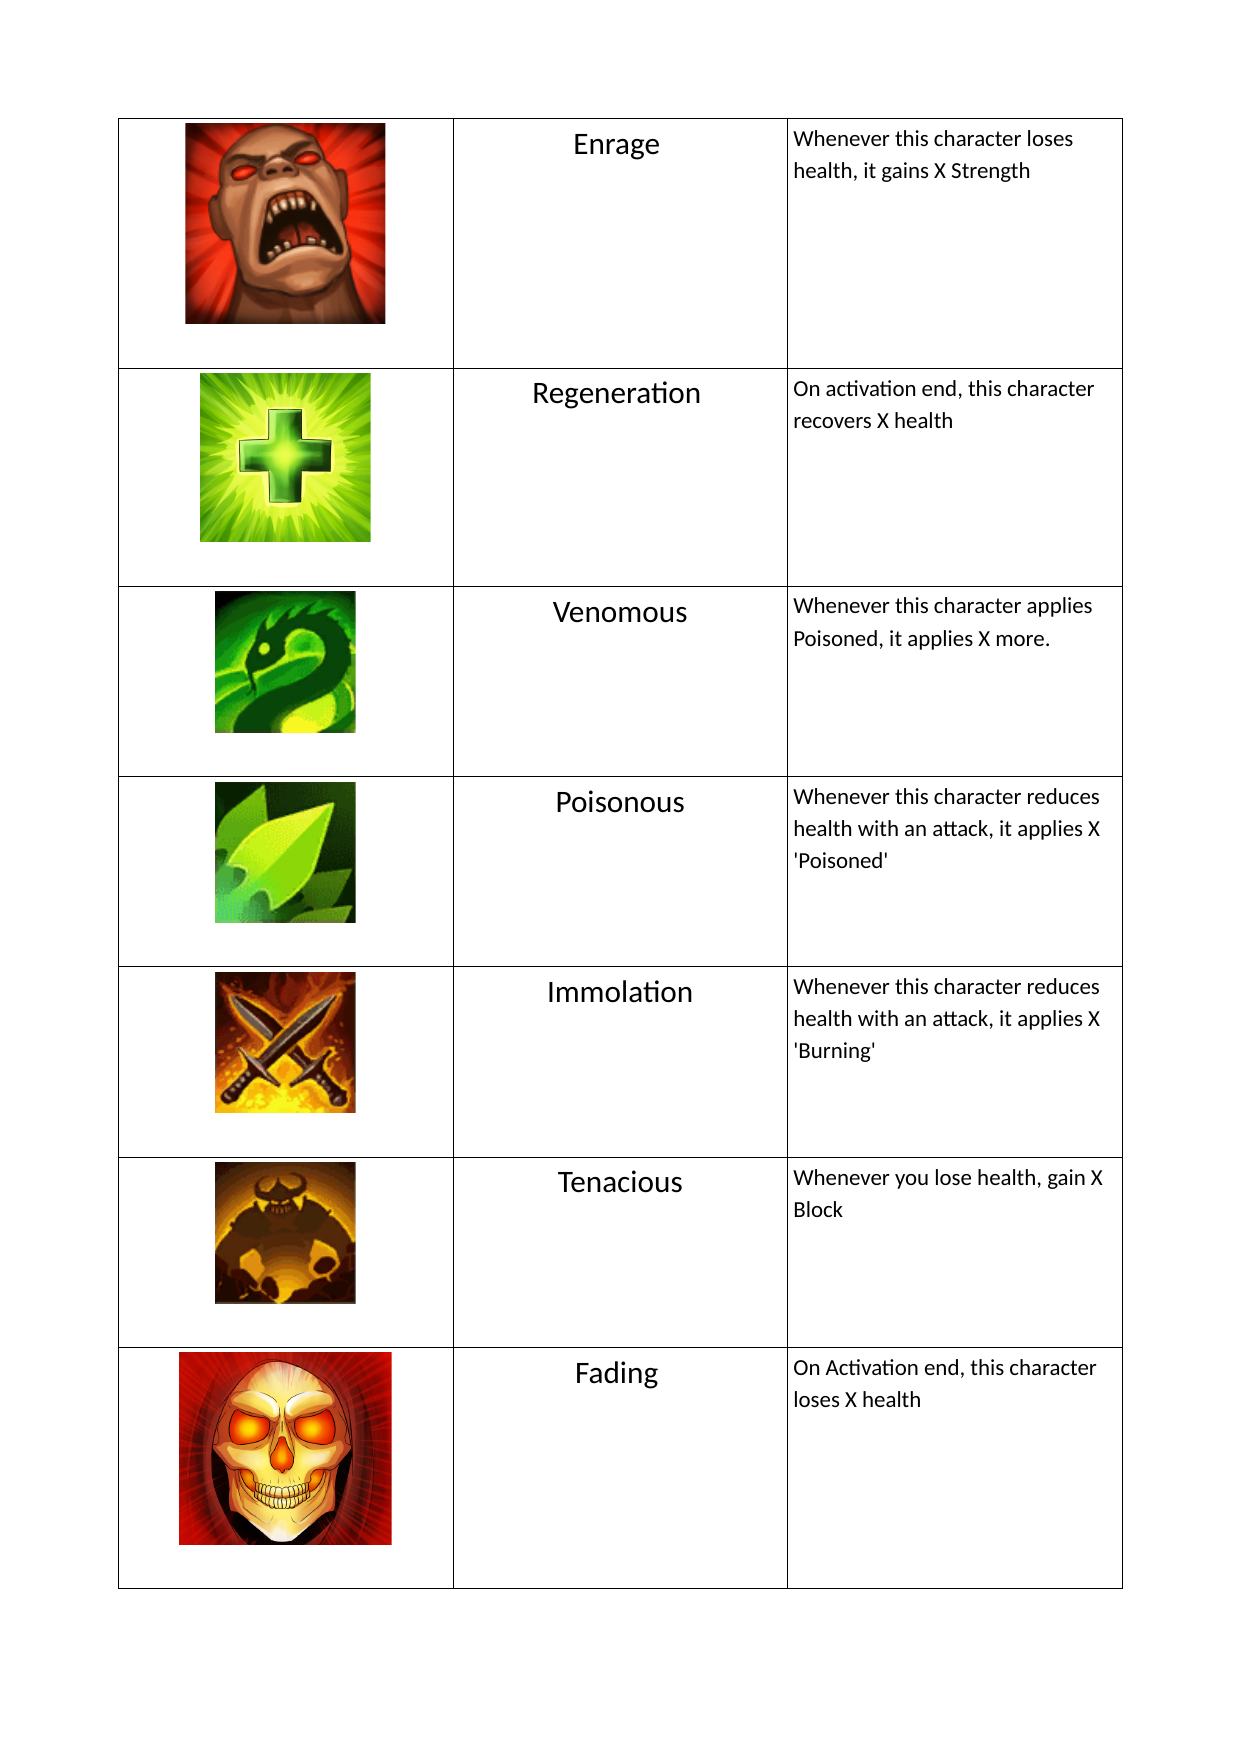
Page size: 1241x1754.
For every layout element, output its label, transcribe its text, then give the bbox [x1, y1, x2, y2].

table_cell [119, 587, 453, 776]
picture [200, 373, 371, 542]
table_cell [119, 1158, 453, 1347]
table_cell Whenever this character reduces health with an attack, it applies X 'Burning' [788, 967, 1122, 1157]
table_cell On activation end, this character recovers X health [788, 369, 1122, 586]
table_cell Tenacious [454, 1158, 787, 1347]
table_cell Whenever you lose health, gain X Block [788, 1158, 1122, 1347]
picture [179, 1352, 392, 1545]
table_cell [119, 119, 453, 368]
table_cell Venomous [454, 587, 787, 776]
table_cell Immolation [454, 967, 787, 1157]
table_cell On Activation end, this character loses X health [788, 1348, 1122, 1588]
table_cell Enrage [454, 119, 787, 368]
picture [215, 591, 356, 733]
table_cell [119, 967, 453, 1157]
table_cell Whenever this character loses health, it gains X Strength [788, 119, 1122, 368]
picture [215, 1162, 356, 1304]
table_cell [119, 369, 453, 586]
table_cell Whenever this character reduces health with an attack, it applies X 'Poisoned' [788, 777, 1122, 966]
picture [185, 123, 386, 324]
table_cell Poisonous [454, 777, 787, 966]
picture [215, 972, 356, 1113]
table_cell Regeneration [454, 369, 787, 586]
table_cell [119, 1348, 453, 1588]
picture [215, 782, 356, 923]
table_cell [119, 777, 453, 966]
table_cell Whenever this character applies Poisoned, it applies X more. [788, 587, 1122, 776]
table_cell Fading [454, 1348, 787, 1588]
